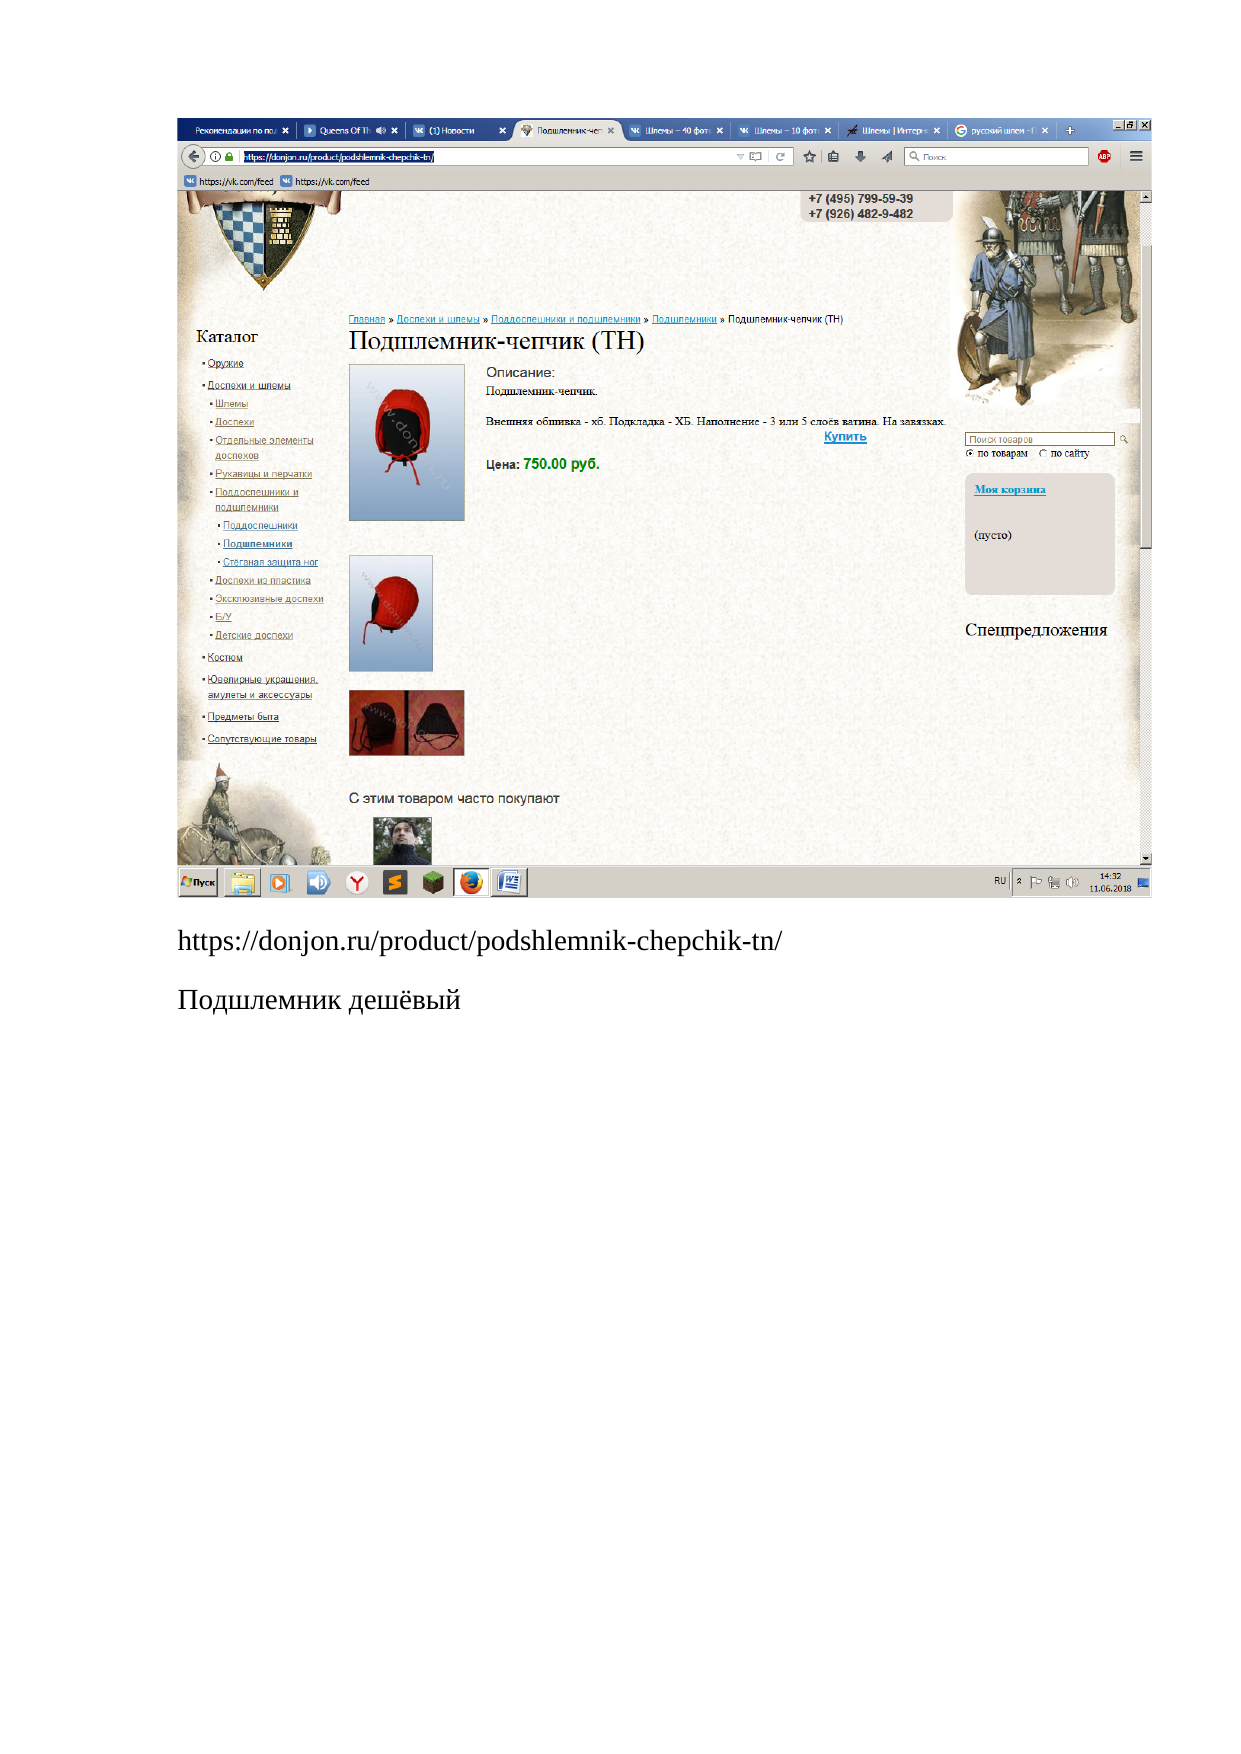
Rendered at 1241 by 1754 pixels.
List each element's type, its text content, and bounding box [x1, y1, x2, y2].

text https://donjon.ru/product/podshlemnik-chepchik-tn/ [177, 923, 1152, 956]
text Подшлемник дешёвый [177, 982, 1152, 1016]
picture [177, 118, 1152, 898]
